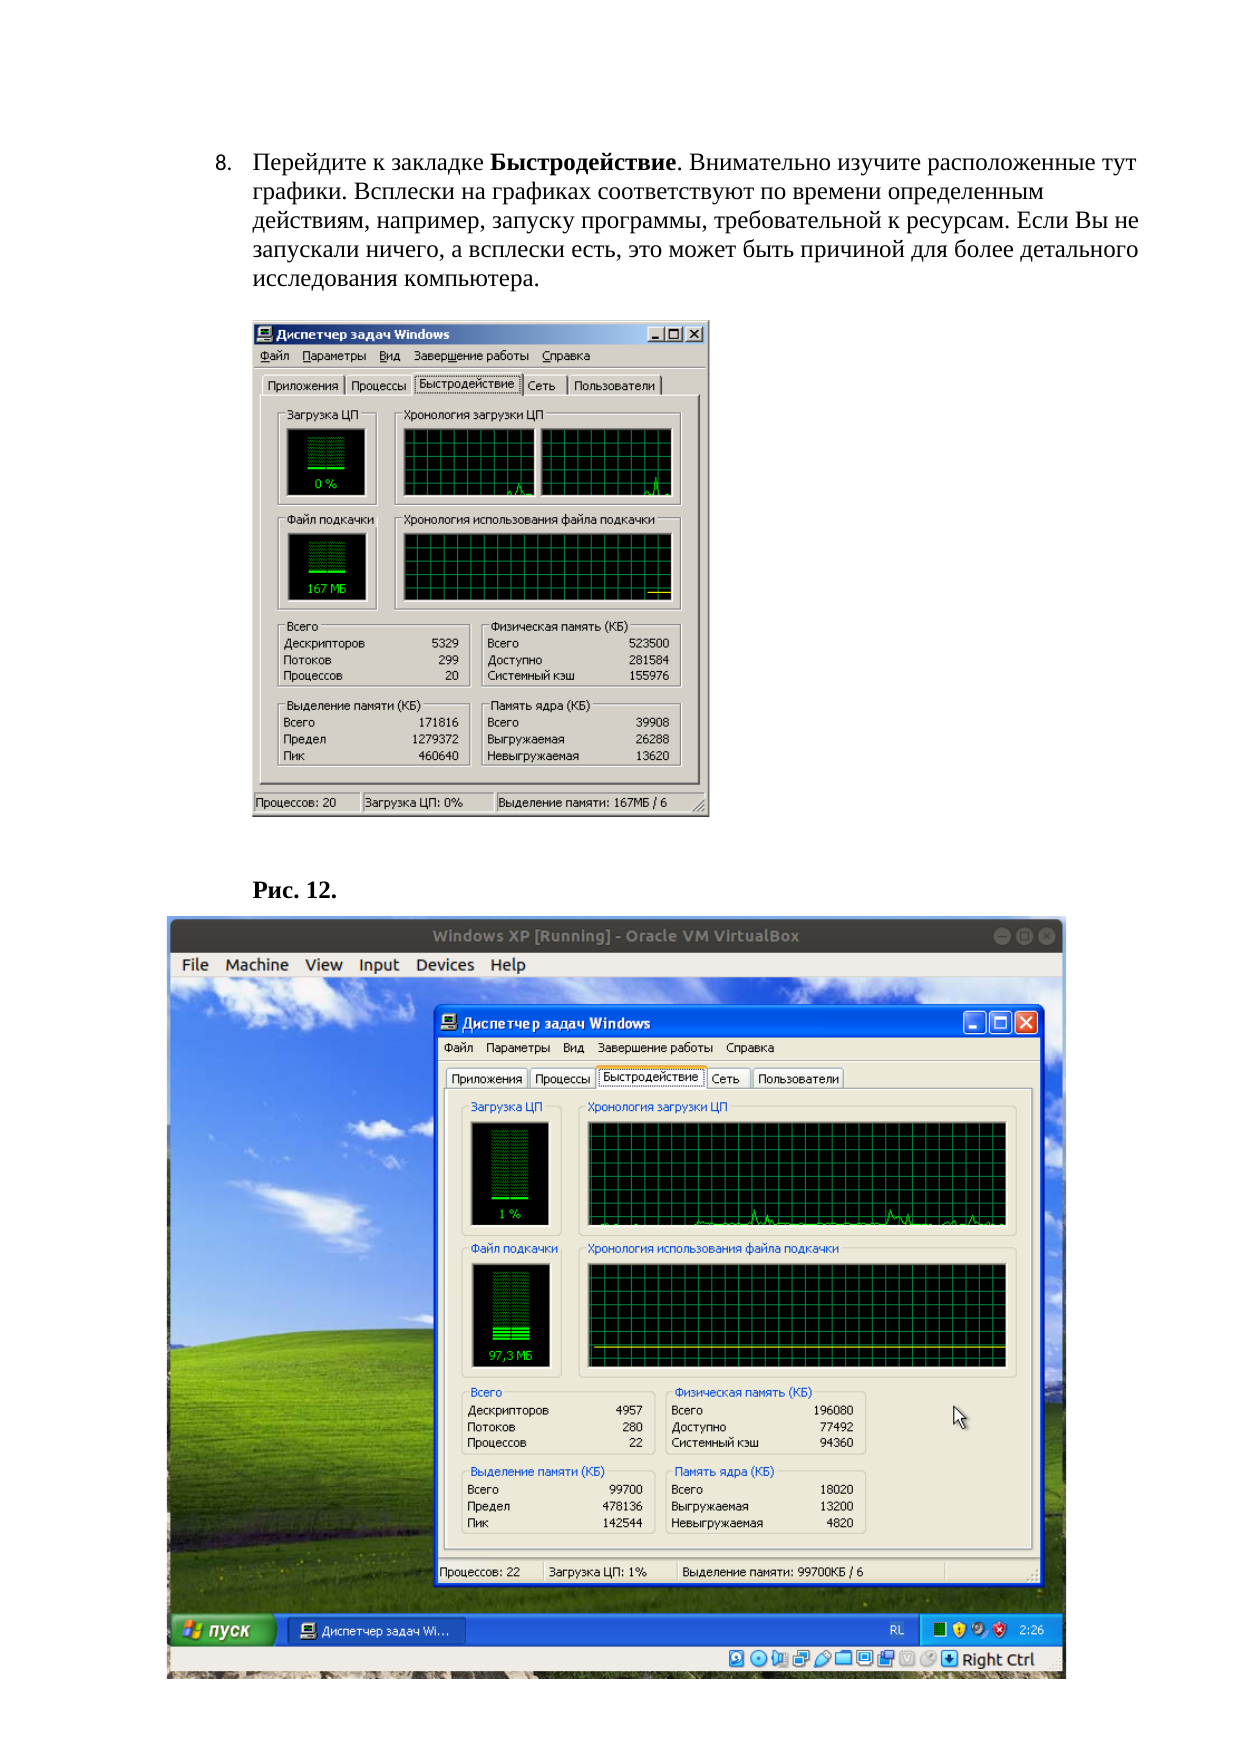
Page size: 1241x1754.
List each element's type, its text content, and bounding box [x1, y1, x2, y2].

text Рис. 12. [252, 847, 1152, 904]
list Перейдите к закладке Быстродействие. Внимательно изучите расположенные тут графики. Всплески на графиках соответствуют по времени определенным действиям, например, запуску программы, требовательной к ресурсам. Если Вы не запускали ничего, а всплески есть, это может быть причиной для более детального исследования компьютера. [215, 147, 1152, 291]
picture [252, 320, 710, 817]
picture [166, 916, 1067, 1679]
